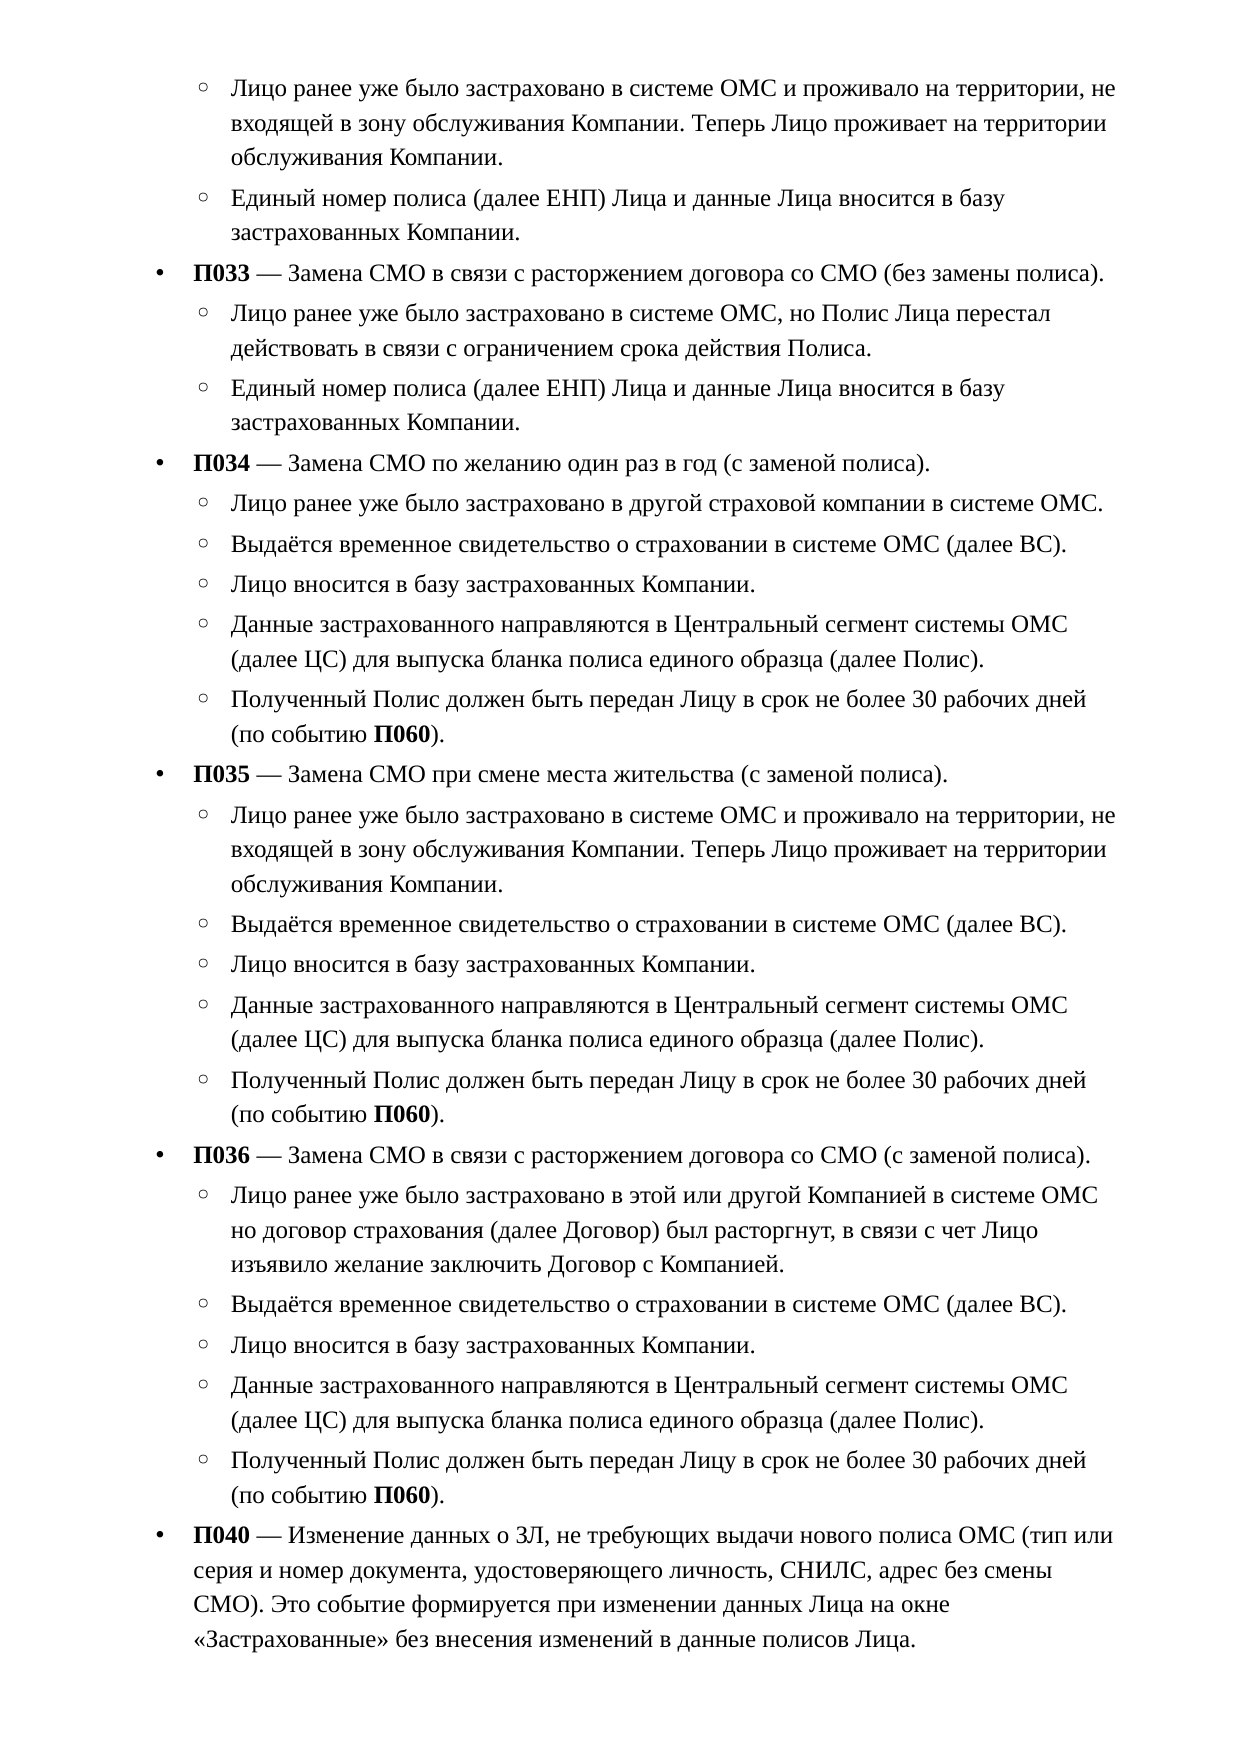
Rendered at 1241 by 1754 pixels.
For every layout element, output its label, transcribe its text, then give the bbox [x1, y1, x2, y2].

list Выдаётся временное свидетельство о страховании в системе ОМС (далее ВС). [193, 529, 1122, 557]
list Лицо вносится в базу застрахованных Компании. [193, 569, 1122, 598]
list Лицо ранее уже было застраховано в другой страховой компании в системе ОМС. [193, 488, 1122, 517]
list Лицо вносится в базу застрахованных Компании. [193, 1330, 1122, 1359]
list Выдаётся временное свидетельство о страховании в системе ОМС (далее ВС). [193, 909, 1122, 938]
list Данные застрахованного направляются в Центральный сегмент системы ОМС (далее ЦС) для выпуска бланка полиса единого образца (далее Полис). [193, 990, 1122, 1053]
list Полученный Полис должен быть передан Лицу в срок не более 30 рабочих дней (по событию П060). [193, 684, 1122, 748]
list Лицо ранее уже было застраховано в системе ОМС и проживало на территории, не входящей в зону обслуживания Компании. Теперь Лицо проживает на территории обслуживания Компании. [193, 73, 1122, 171]
list П035 — Замена СМО при смене места жительства (с заменой полиса). [156, 759, 1122, 788]
list Единый номер полиса (далее ЕНП) Лица и данные Лица вносится в базу застрахованных Компании. [193, 183, 1122, 246]
list Лицо ранее уже было застраховано в системе ОМС и проживало на территории, не входящей в зону обслуживания Компании. Теперь Лицо проживает на территории обслуживания Компании. [193, 800, 1122, 897]
list Выдаётся временное свидетельство о страховании в системе ОМС (далее ВС). [193, 1289, 1122, 1318]
list Единый номер полиса (далее ЕНП) Лица и данные Лица вносится в базу застрахованных Компании. [193, 373, 1122, 436]
list П033 — Замена СМО в связи с расторжением договора со СМО (без замены полиса). [156, 258, 1122, 286]
list Полученный Полис должен быть передан Лицу в срок не более 30 рабочих дней (по событию П060). [193, 1445, 1122, 1508]
list Лицо вносится в базу застрахованных Компании. [193, 949, 1122, 978]
list Лицо ранее уже было застраховано в этой или другой Компанией в системе ОМС но договор страхования (далее Договор) был расторгнут, в связи с чет Лицо изъявило желание заключить Договор с Компанией. [193, 1180, 1122, 1278]
list Полученный Полис должен быть передан Лицу в срок не более 30 рабочих дней (по событию П060). [193, 1065, 1122, 1128]
list Данные застрахованного направляются в Центральный сегмент системы ОМС (далее ЦС) для выпуска бланка полиса единого образца (далее Полис). [193, 609, 1122, 673]
list Лицо ранее уже было застраховано в системе ОМС, но Полис Лица перестал действовать в связи с ограничением срока действия Полиса. [193, 298, 1122, 361]
list П040 — Изменение данных о ЗЛ, не требующих выдачи нового полиса ОМС (тип или серия и номер документа, удостоверяющего личность, СНИЛС, адрес без смены СМО). Это событие формируется при изменении данных Лица на окне «Застрахованные» без внесения изменений в данные полисов Лица. [156, 1520, 1122, 1652]
list Данные застрахованного направляются в Центральный сегмент системы ОМС (далее ЦС) для выпуска бланка полиса единого образца (далее Полис). [193, 1370, 1122, 1434]
list П034 — Замена СМО по желанию один раз в год (с заменой полиса). [156, 448, 1122, 477]
list П036 — Замена СМО в связи с расторжением договора со СМО (с заменой полиса). [156, 1140, 1122, 1168]
